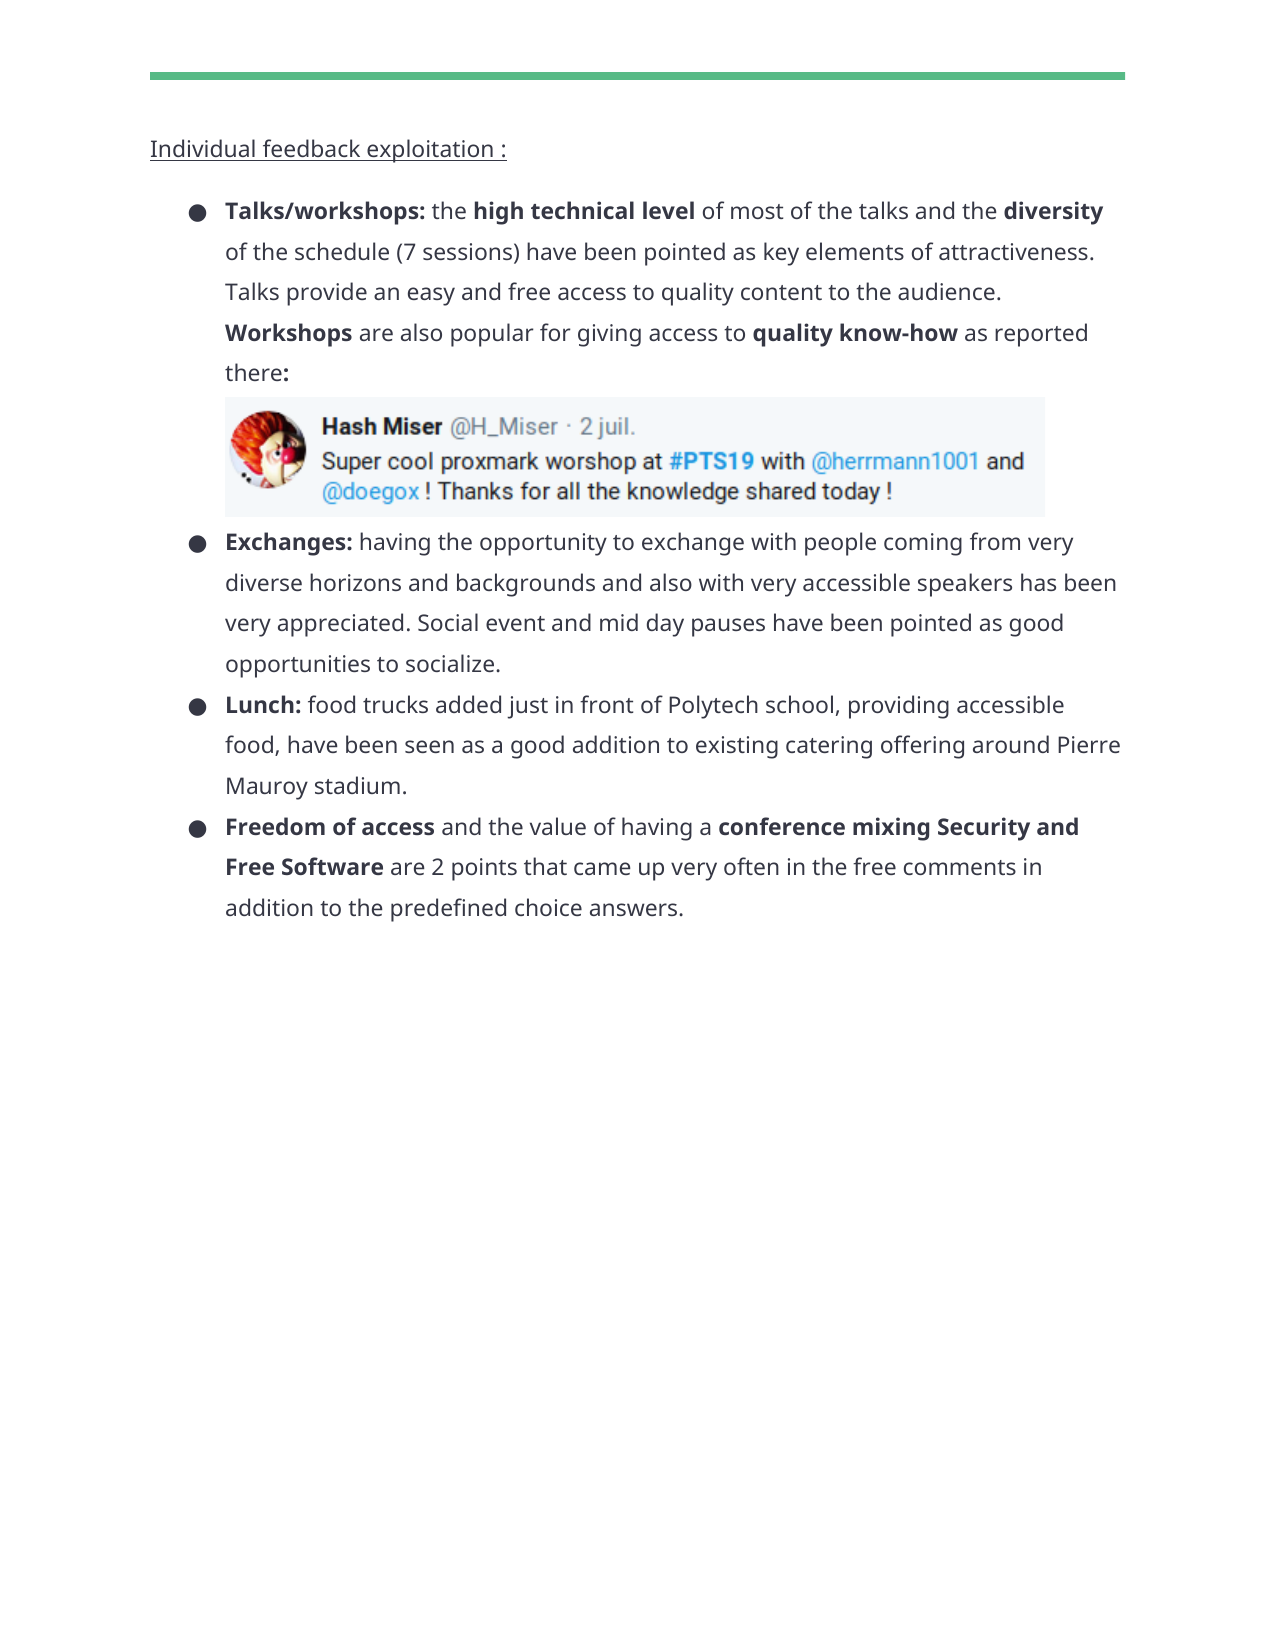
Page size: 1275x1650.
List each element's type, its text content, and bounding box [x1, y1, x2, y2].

list Talks/workshops: the high technical level of most of the talks and the diversity of the schedule (7 sessions) have been pointed as key elements of attractiveness. Talks provide an easy and free access to quality content to the audience. Workshops are also popular for giving access to quality know-how as reported there: [187, 195, 1125, 517]
picture [150, 72, 1125, 80]
list Exchanges: having the opportunity to exchange with people coming from very diverse horizons and backgrounds and also with very accessible speakers has been very appreciated. Social event and mid day pauses have been pointed as good opportunities to socialize. [187, 526, 1125, 679]
list Freedom of access and the value of having a conference mixing Security and Free Software are 2 points that came up very often in the free comments in addition to the predefined choice answers. [187, 810, 1125, 923]
text Individual feedback exploitation : [150, 133, 1125, 164]
picture [225, 397, 1046, 517]
list Lunch: food trucks added just in front of Polytech school, providing accessible food, have been seen as a good addition to existing catering offering around Pierre Mauroy stadium. [187, 688, 1125, 801]
